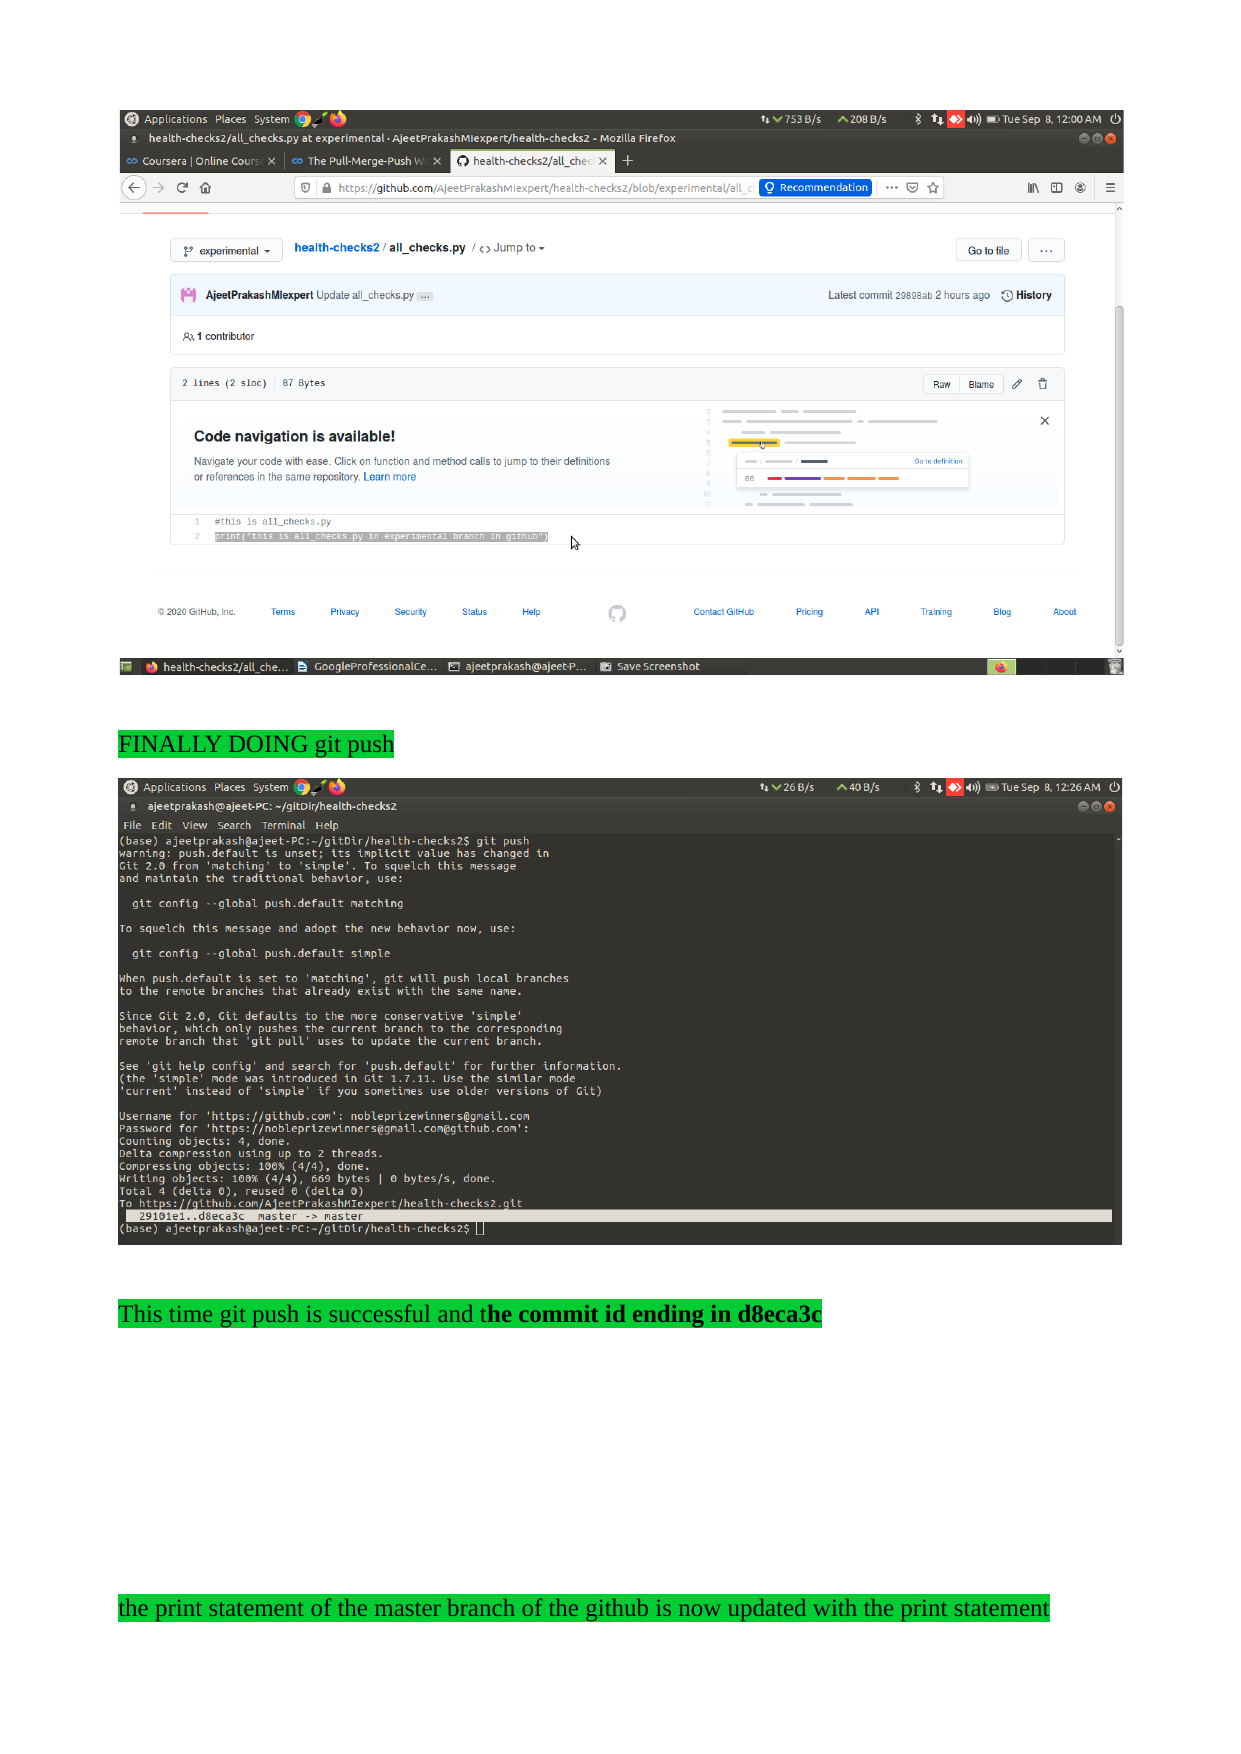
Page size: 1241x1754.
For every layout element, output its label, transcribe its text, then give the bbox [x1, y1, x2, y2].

picture [118, 778, 1123, 1245]
text This time git push is successful and the commit id ending in d8eca3c [118, 1299, 1122, 1328]
picture [119, 110, 1124, 675]
text the print statement of the master branch of the github is now updated with the print statement [118, 1593, 1122, 1622]
text FINALLY DOING git push [118, 729, 1122, 758]
